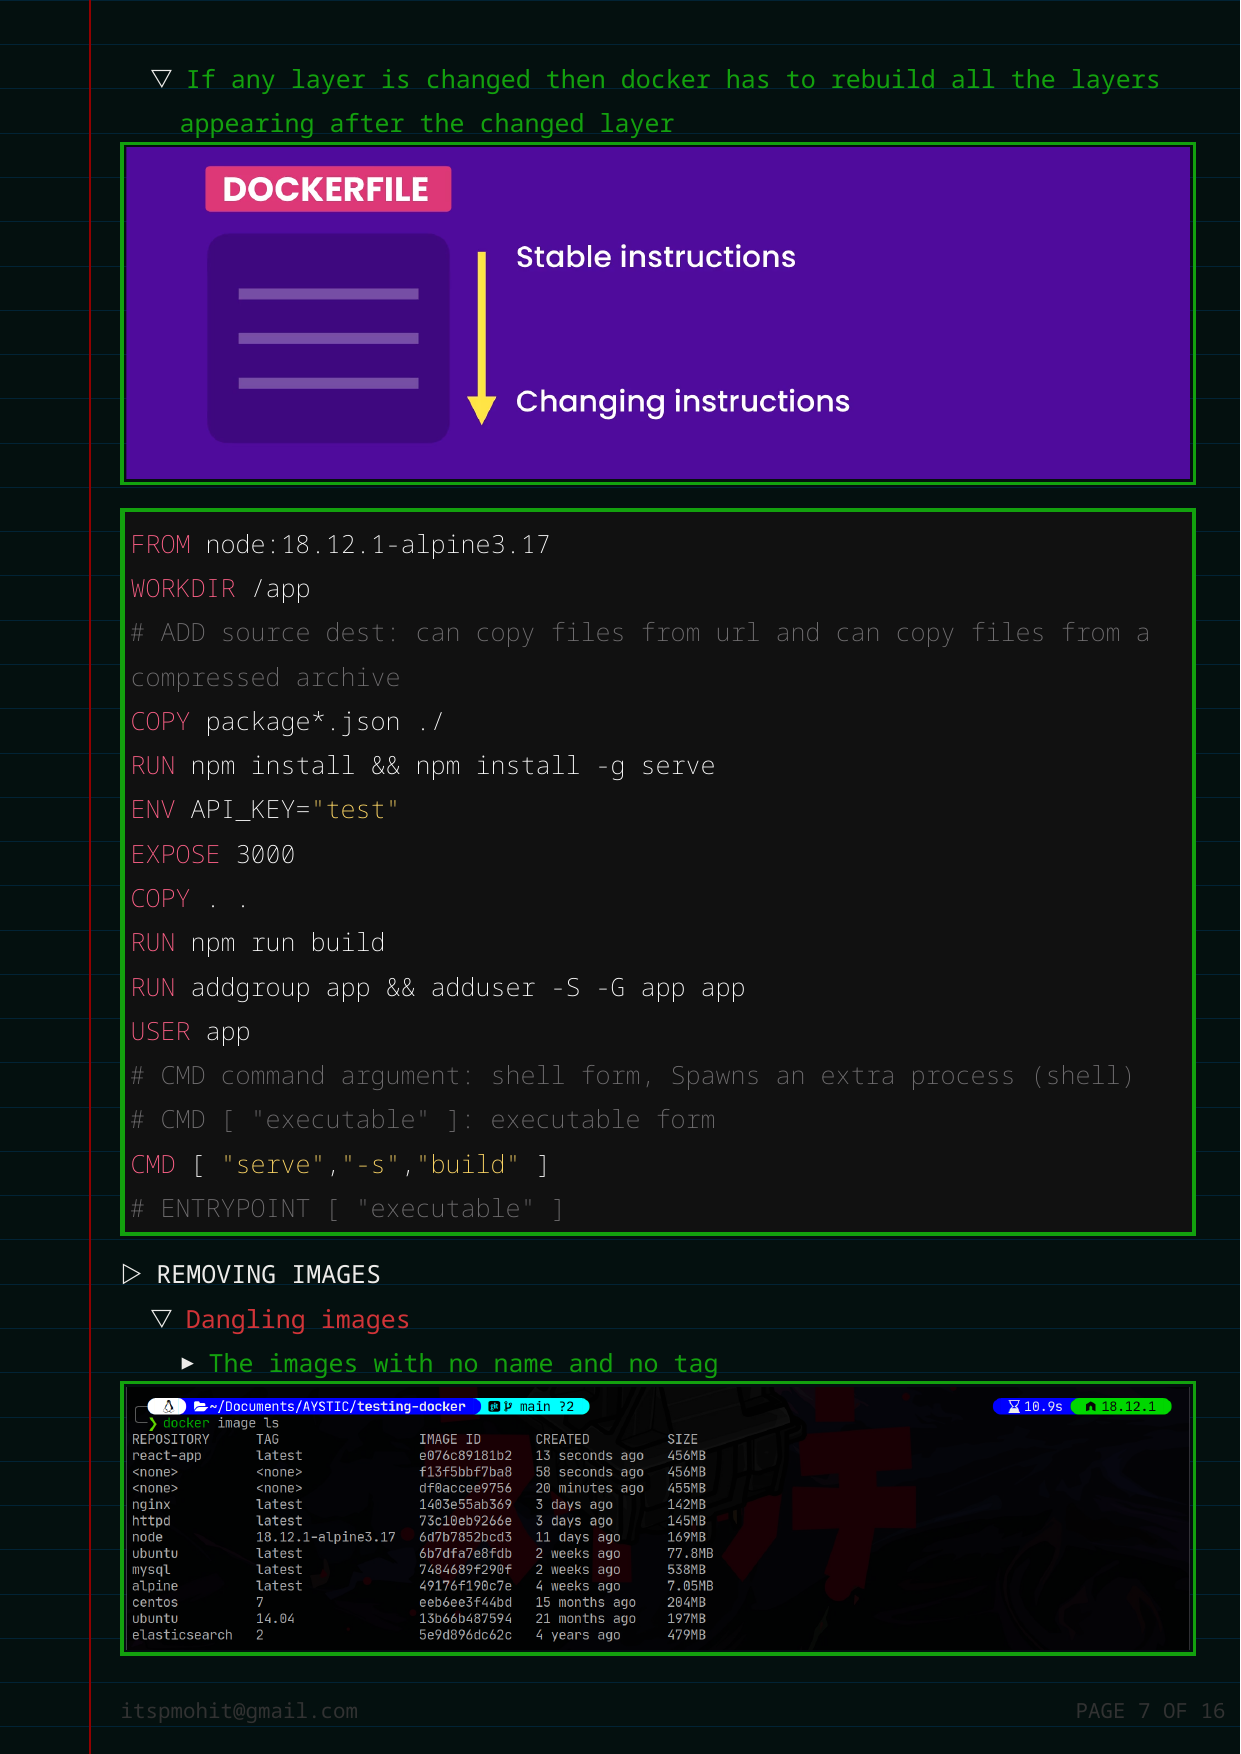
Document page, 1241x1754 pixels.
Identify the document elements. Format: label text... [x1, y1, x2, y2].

text ENV API_KEY="test" [130, 783, 1186, 828]
text # ADD source dest: can copy files from url and can copy files from a compressed archive [130, 606, 1186, 695]
text # CMD [ "executable" ]: executable form [130, 1093, 1186, 1138]
text # CMD command argument: shell form, Spawns an extra process (shell) [130, 1049, 1186, 1093]
text COPY package*.json ./ [130, 695, 1186, 739]
text RUN addgroup app && adduser -S -G app app [130, 961, 1186, 1005]
text # ENTRYPOINT [ "executable" ] [130, 1182, 1186, 1226]
text EXPOSE 3000 [130, 828, 1186, 872]
list removing images [120, 1248, 1196, 1293]
picture [126, 1387, 1190, 1650]
text RUN npm install && npm install -g serve [130, 739, 1186, 783]
text FROM node:18.12.1-alpine3.17 [130, 518, 1186, 562]
list If any layer is changed then docker has to rebuild all the layers appearing after the changed layer [150, 53, 1196, 142]
text USER app [130, 1005, 1186, 1049]
text WORKDIR /app [130, 562, 1186, 606]
text RUN npm run build [130, 916, 1186, 961]
text COPY . . [130, 872, 1186, 916]
list Dangling images [150, 1293, 1196, 1337]
picture [126, 147, 1190, 479]
list The images with no name and no tag [179, 1337, 1196, 1381]
text CMD [ "serve","-s","build" ] [130, 1138, 1186, 1182]
